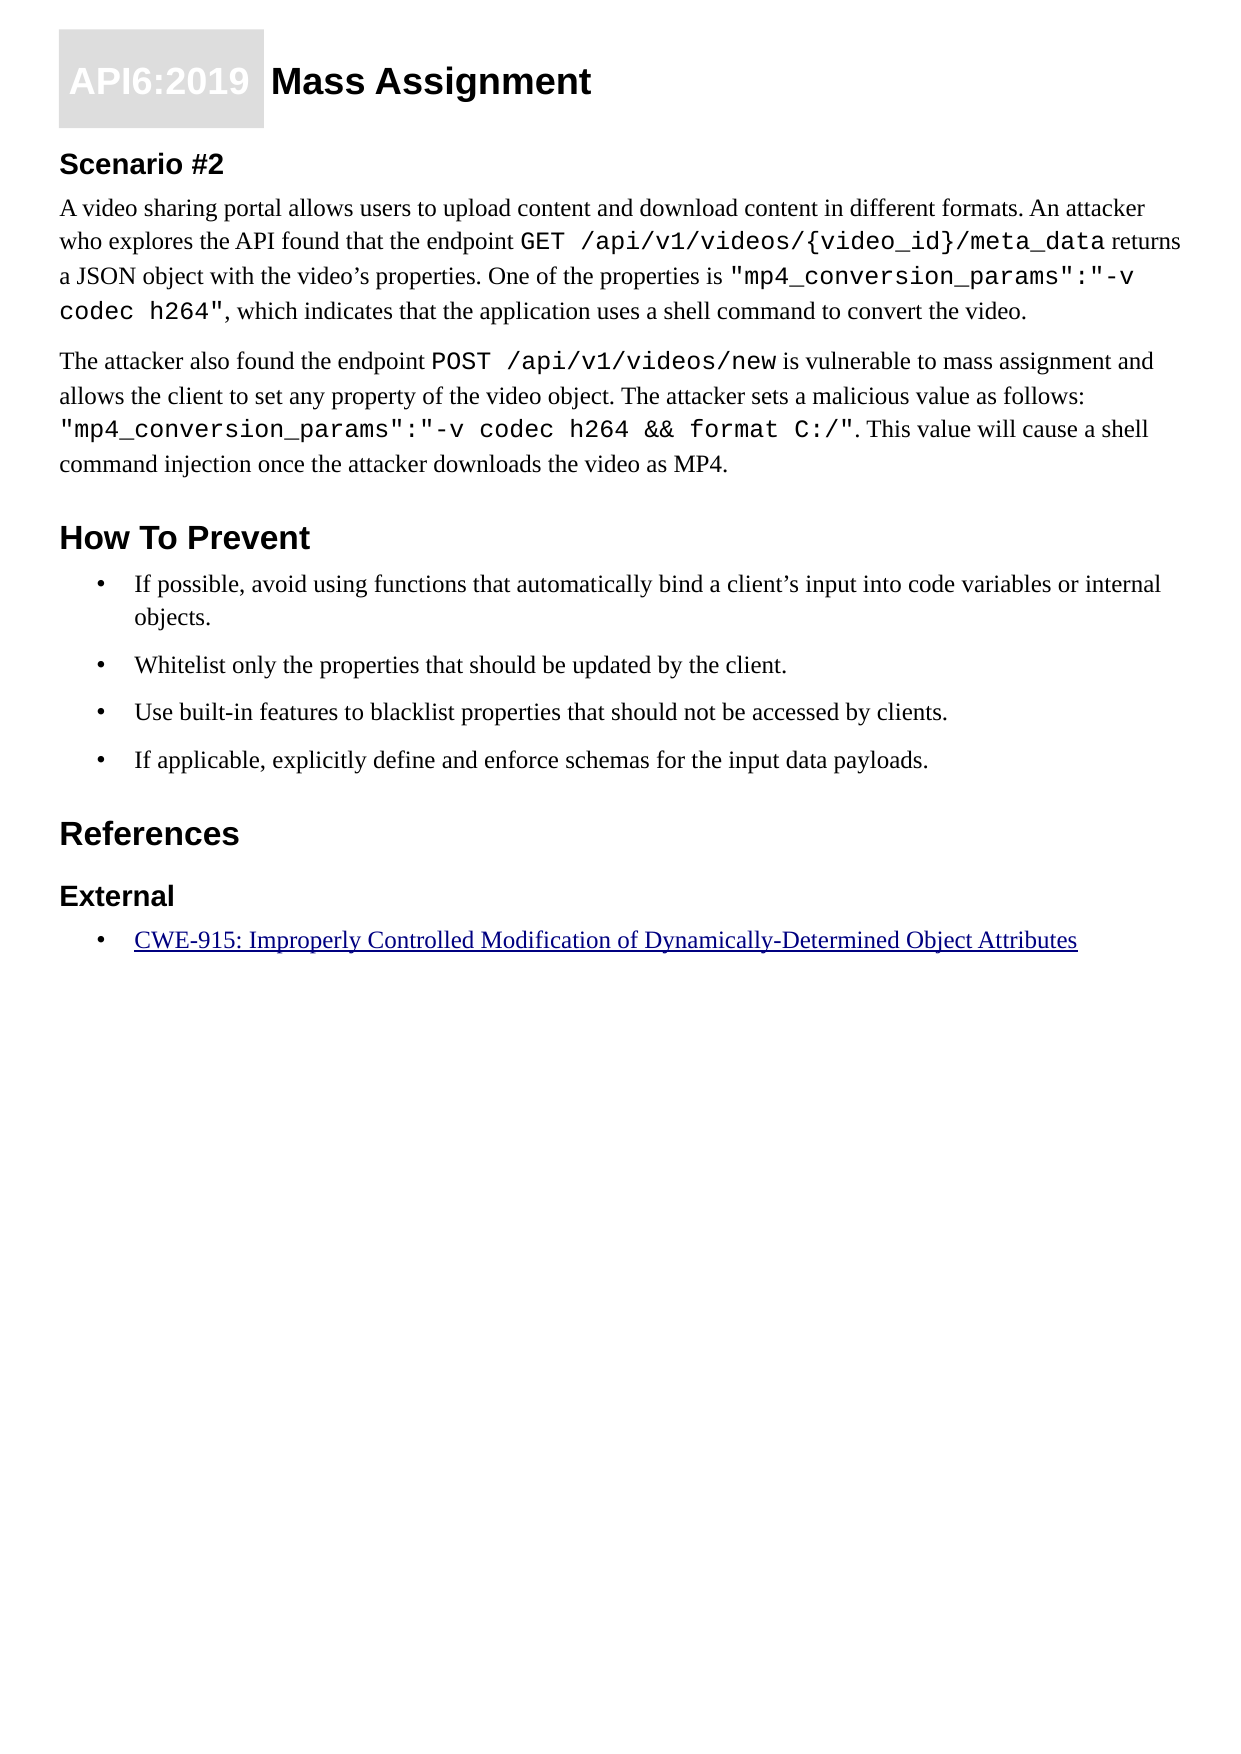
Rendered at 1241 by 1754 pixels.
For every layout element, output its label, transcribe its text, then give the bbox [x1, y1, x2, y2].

list Whitelist only the properties that should be updated by the client. [97, 650, 1181, 678]
text A video sharing portal allows users to upload content and download content in different formats. An attacker who explores the API found that the endpoint GET /api/v1/videos/{video_id}/meta_data returns a JSON object with the video’s properties. One of the properties is "mp4_conversion_params":"-v codec h264", which indicates that the application uses a shell command to convert the video. [59, 193, 1181, 327]
list If applicable, explicitly define and enforce schemas for the input data payloads. [97, 745, 1181, 774]
list If possible, avoid using functions that automatically bind a client’s input into code variables or internal objects. [97, 569, 1181, 631]
text The attacker also found the endpoint POST /api/v1/videos/new is vulnerable to mass assignment and allows the client to set any property of the video object. The attacker sets a malicious value as follows: "mp4_conversion_params":"-v codec h264 && format C:/". This value will cause a shell command injection once the attacker downloads the video as MP4. [59, 346, 1181, 478]
subtitle How To Prevent [59, 518, 1181, 557]
list Use built-in features to blacklist properties that should not be accessed by clients. [97, 697, 1181, 726]
subtitle External [59, 879, 1181, 913]
list CWE-915: Improperly Controlled Modification of Dynamically-Determined Object Attributes [97, 925, 1181, 954]
subtitle Scenario #2 [59, 147, 1181, 181]
subtitle References [59, 813, 1181, 852]
